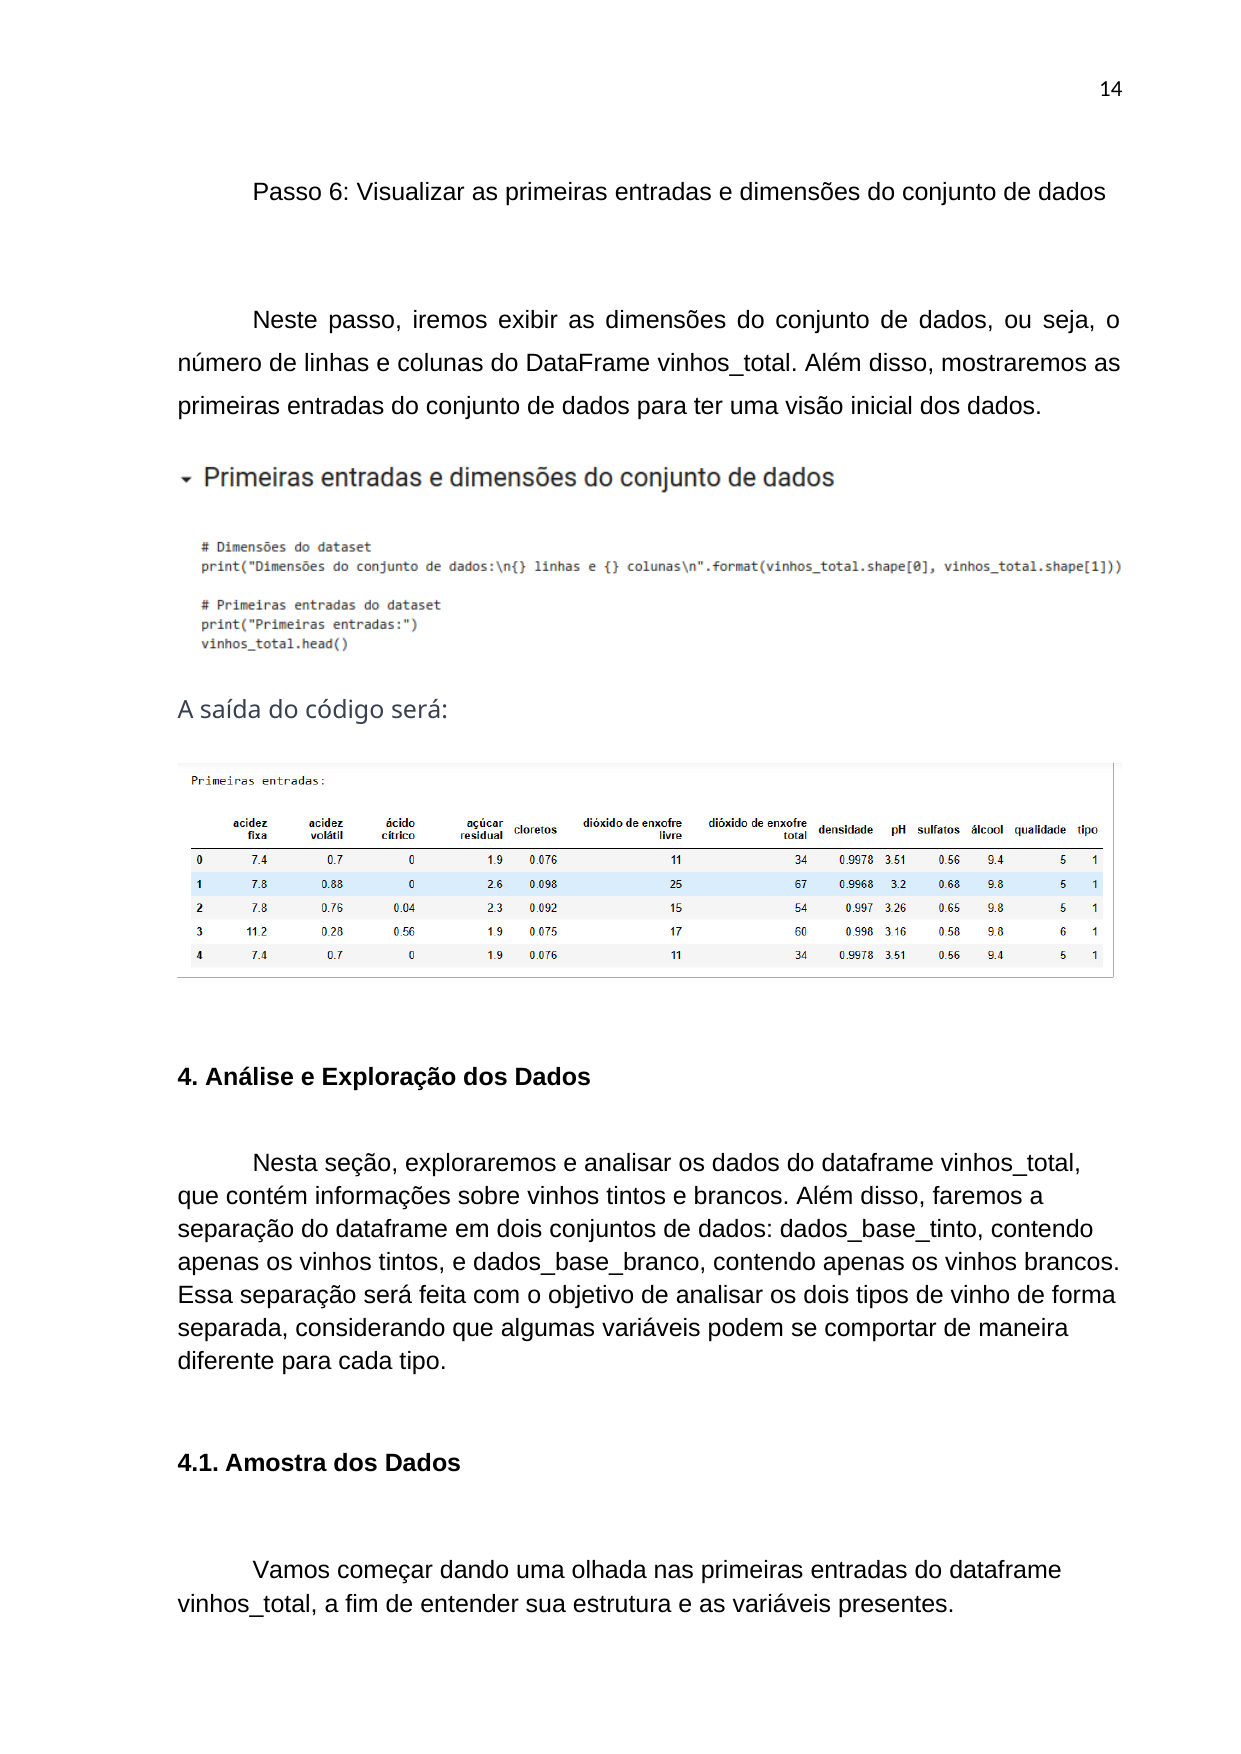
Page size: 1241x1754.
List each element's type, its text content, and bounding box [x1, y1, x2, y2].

text Nesta seção, exploraremos e analisar os dados do dataframe vinhos_total, que contém informações sobre vinhos tintos e brancos. Além disso, faremos a separação do dataframe em dois conjuntos de dados: dados_base_tinto, contendo apenas os vinhos tintos, e dados_base_branco, contendo apenas os vinhos brancos. Essa separação será feita com o objetivo de analisar os dois tipos de vinho de forma separada, considerando que algumas variáveis podem se comportar de maneira diferente para cada tipo. [177, 1148, 1122, 1375]
subtitle 4. Análise e Exploração dos Dados [177, 1062, 1122, 1091]
text 4.1. Amostra dos Dados [177, 1448, 1122, 1477]
text A saída do código será: [177, 675, 1122, 725]
picture [177, 763, 1123, 984]
text Neste passo, iremos exibir as dimensões do conjunto de dados, ou seja, o número de linhas e colunas do DataFrame vinhos_total. Além disso, mostraremos as primeiras entradas do conjunto de dados para ter uma visão inicial dos dados. [177, 305, 1122, 420]
text Passo 6: Visualizar as primeiras entradas e dimensões do conjunto de dados [177, 177, 1122, 206]
picture [177, 455, 1123, 675]
text Vamos começar dando uma olhada nas primeiras entradas do dataframe vinhos_total, a fim de entender sua estrutura e as variáveis presentes. [177, 1556, 1122, 1617]
